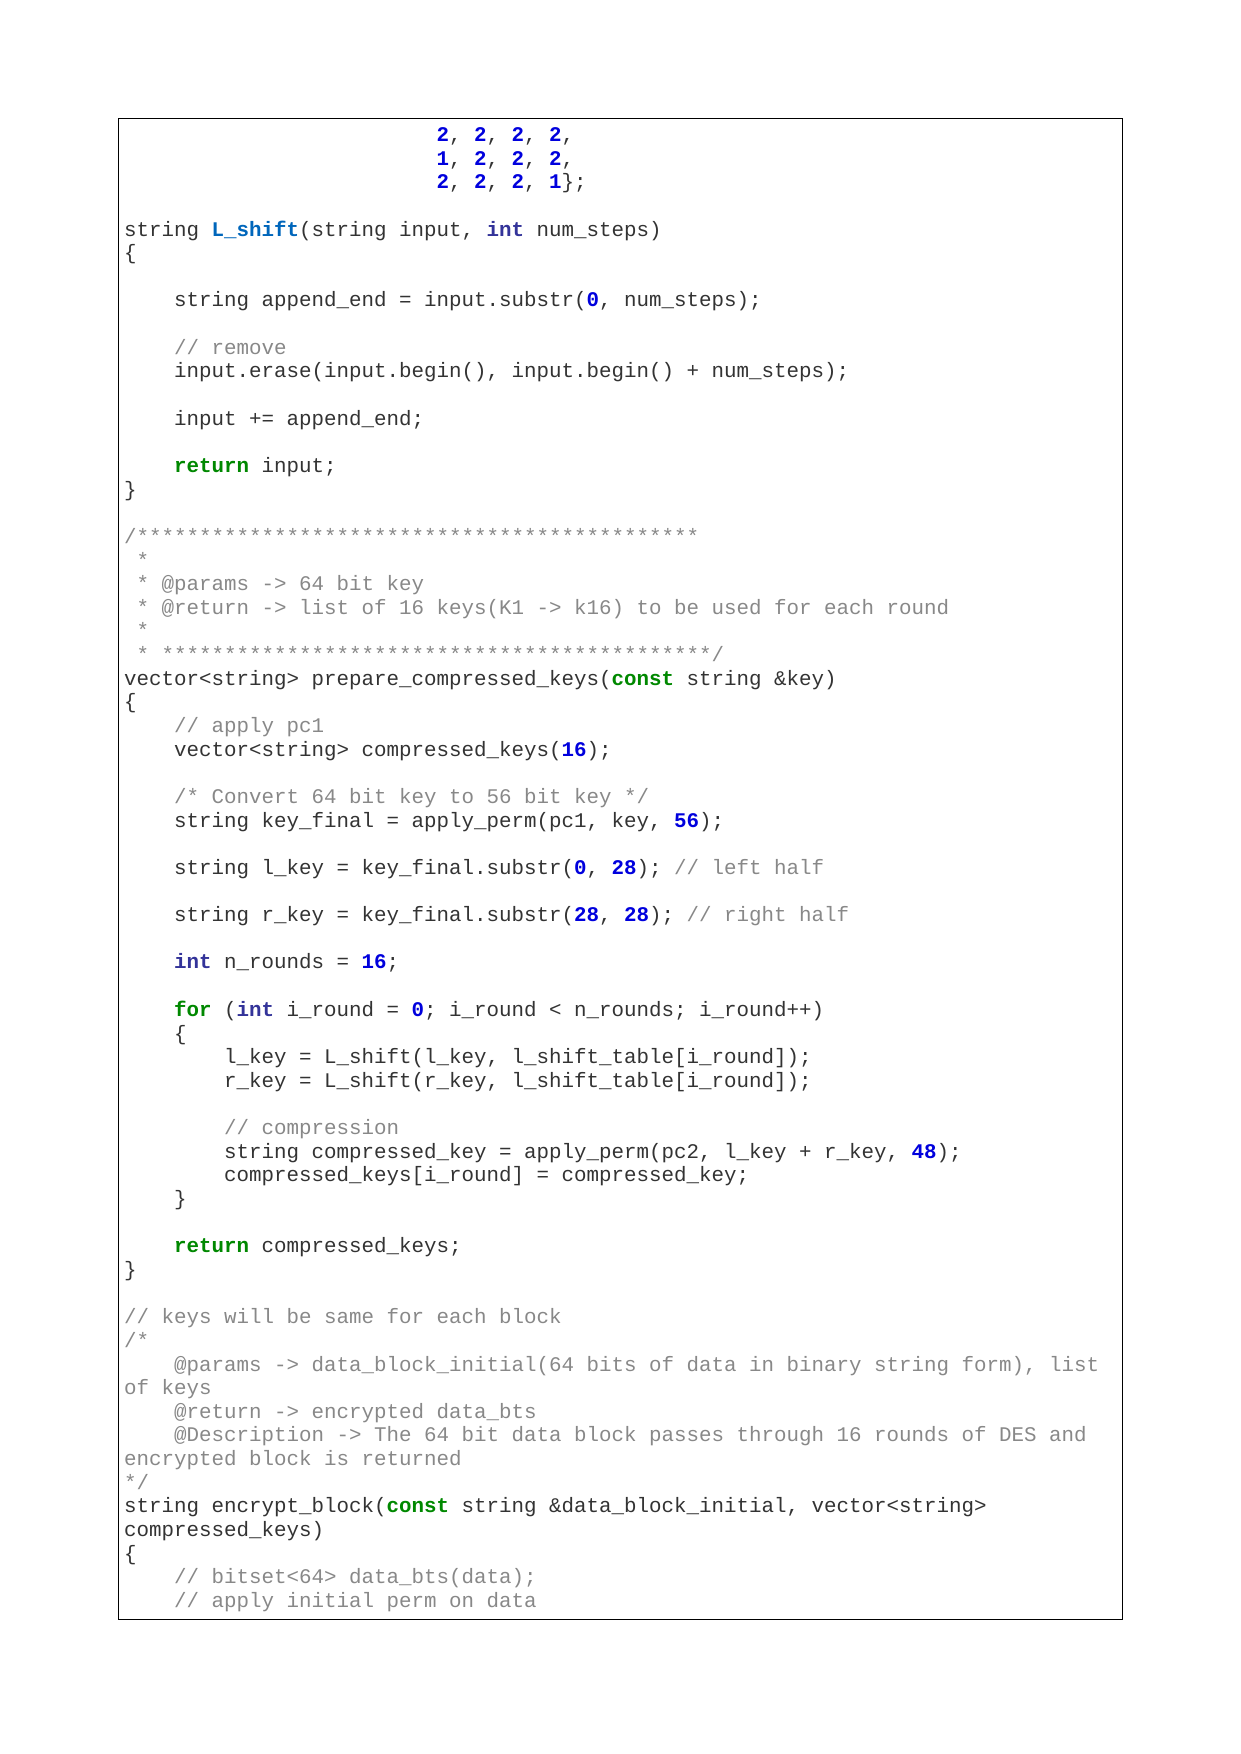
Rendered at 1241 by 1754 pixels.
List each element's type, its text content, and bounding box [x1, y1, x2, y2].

table_header 2, 2, 2, 2, 1, 2, 2, 2, 2, 2, 2, 1}; string L_shift(string input, int num_steps) { string append_end = input.substr(0, num_steps); // remove input.erase(input.begin(), input.begin() + num_steps); input += append_end; return input; } /********************************************* * * @params -> 64 bit key * @return -> list of 16 keys(K1 -> k16) to be used for each round * * ********************************************/ vector<string> prepare_compressed_keys(const string &key) { // apply pc1 vector<string> compressed_keys(16); /* Convert 64 bit key to 56 bit key */ string key_final = apply_perm(pc1, key, 56); string l_key = key_final.substr(0, 28); // left half string r_key = key_final.substr(28, 28); // right half int n_rounds = 16; for (int i_round = 0; i_round < n_rounds; i_round++) { l_key = L_shift(l_key, l_shift_table[i_round]); r_key = L_shift(r_key, l_shift_table[i_round]); // compression string compressed_key = apply_perm(pc2, l_key + r_key, 48); compressed_keys[i_round] = compressed_key; } return compressed_keys; } // keys will be same for each block /* @params -> data_block_initial(64 bits of data in binary string form), list of keys @return -> encrypted data_bts @Description -> The 64 bit data block passes through 16 rounds of DES and encrypted block is returned */ string encrypt_block(const string &data_block_initial, vector<string> compressed_keys) { // bitset<64> data_bts(data); // apply initial perm on data [119, 119, 1122, 1619]
